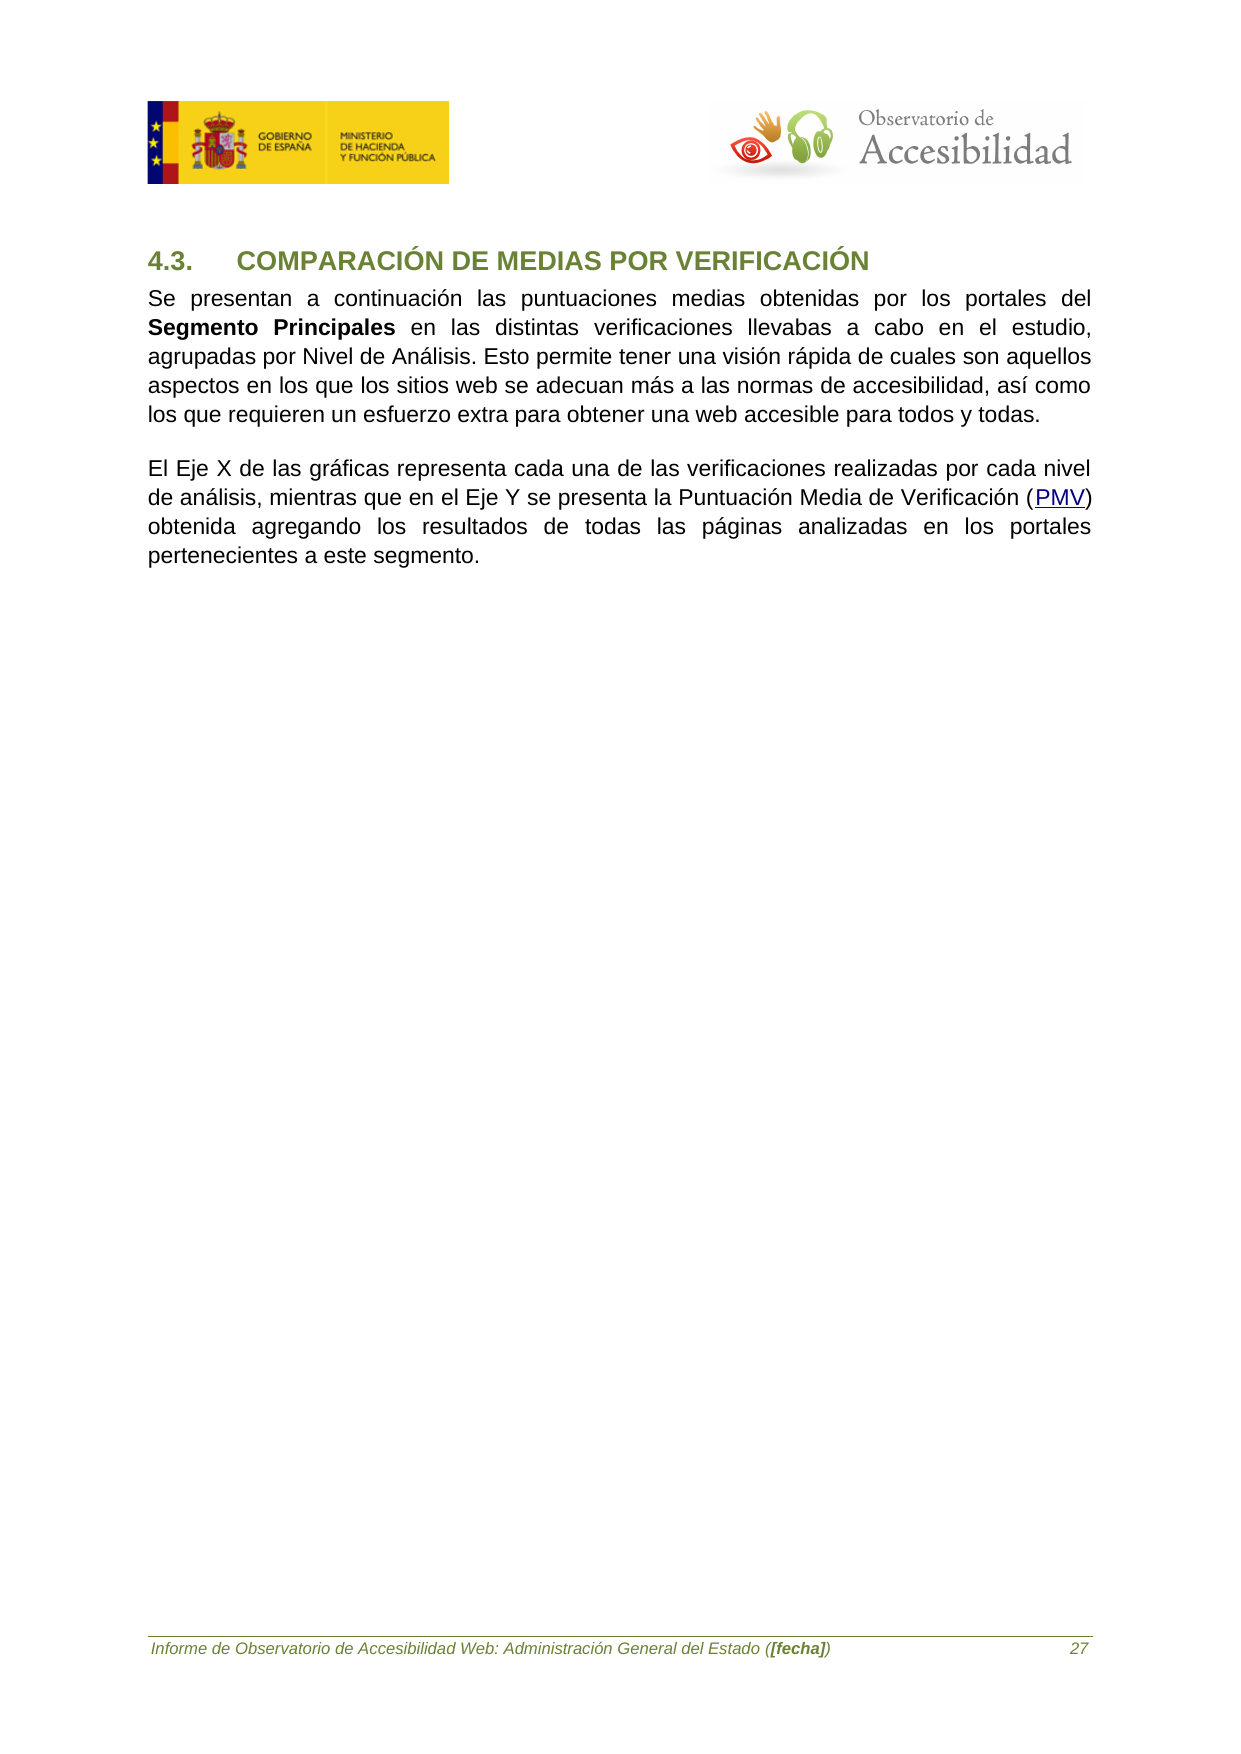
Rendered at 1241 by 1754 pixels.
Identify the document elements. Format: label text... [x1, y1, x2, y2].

text Se presentan a continuación las puntuaciones medias obtenidas por los portales del Segmento Principales en las distintas verificaciones llevabas a cabo en el estudio, agrupadas por Nivel de Análisis. Esto permite tener una visión rápida de cuales son aquellos aspectos en los que los sitios web se adecuan más a las normas de accesibilidad, así como los que requieren un esfuerzo extra para obtener una web accesible para todos y todas. [148, 285, 1092, 427]
picture [147, 101, 450, 184]
picture [710, 101, 1086, 184]
subtitle Comparación de medias por verificación [148, 245, 1092, 276]
text El Eje X de las gráficas representa cada una de las verificaciones realizadas por cada nivel de análisis, mientras que en el Eje Y se presenta la Puntuación Media de Verificación (PMV) obtenida agregando los resultados de todas las páginas analizadas en los portales pertenecientes a este segmento. [148, 455, 1092, 568]
